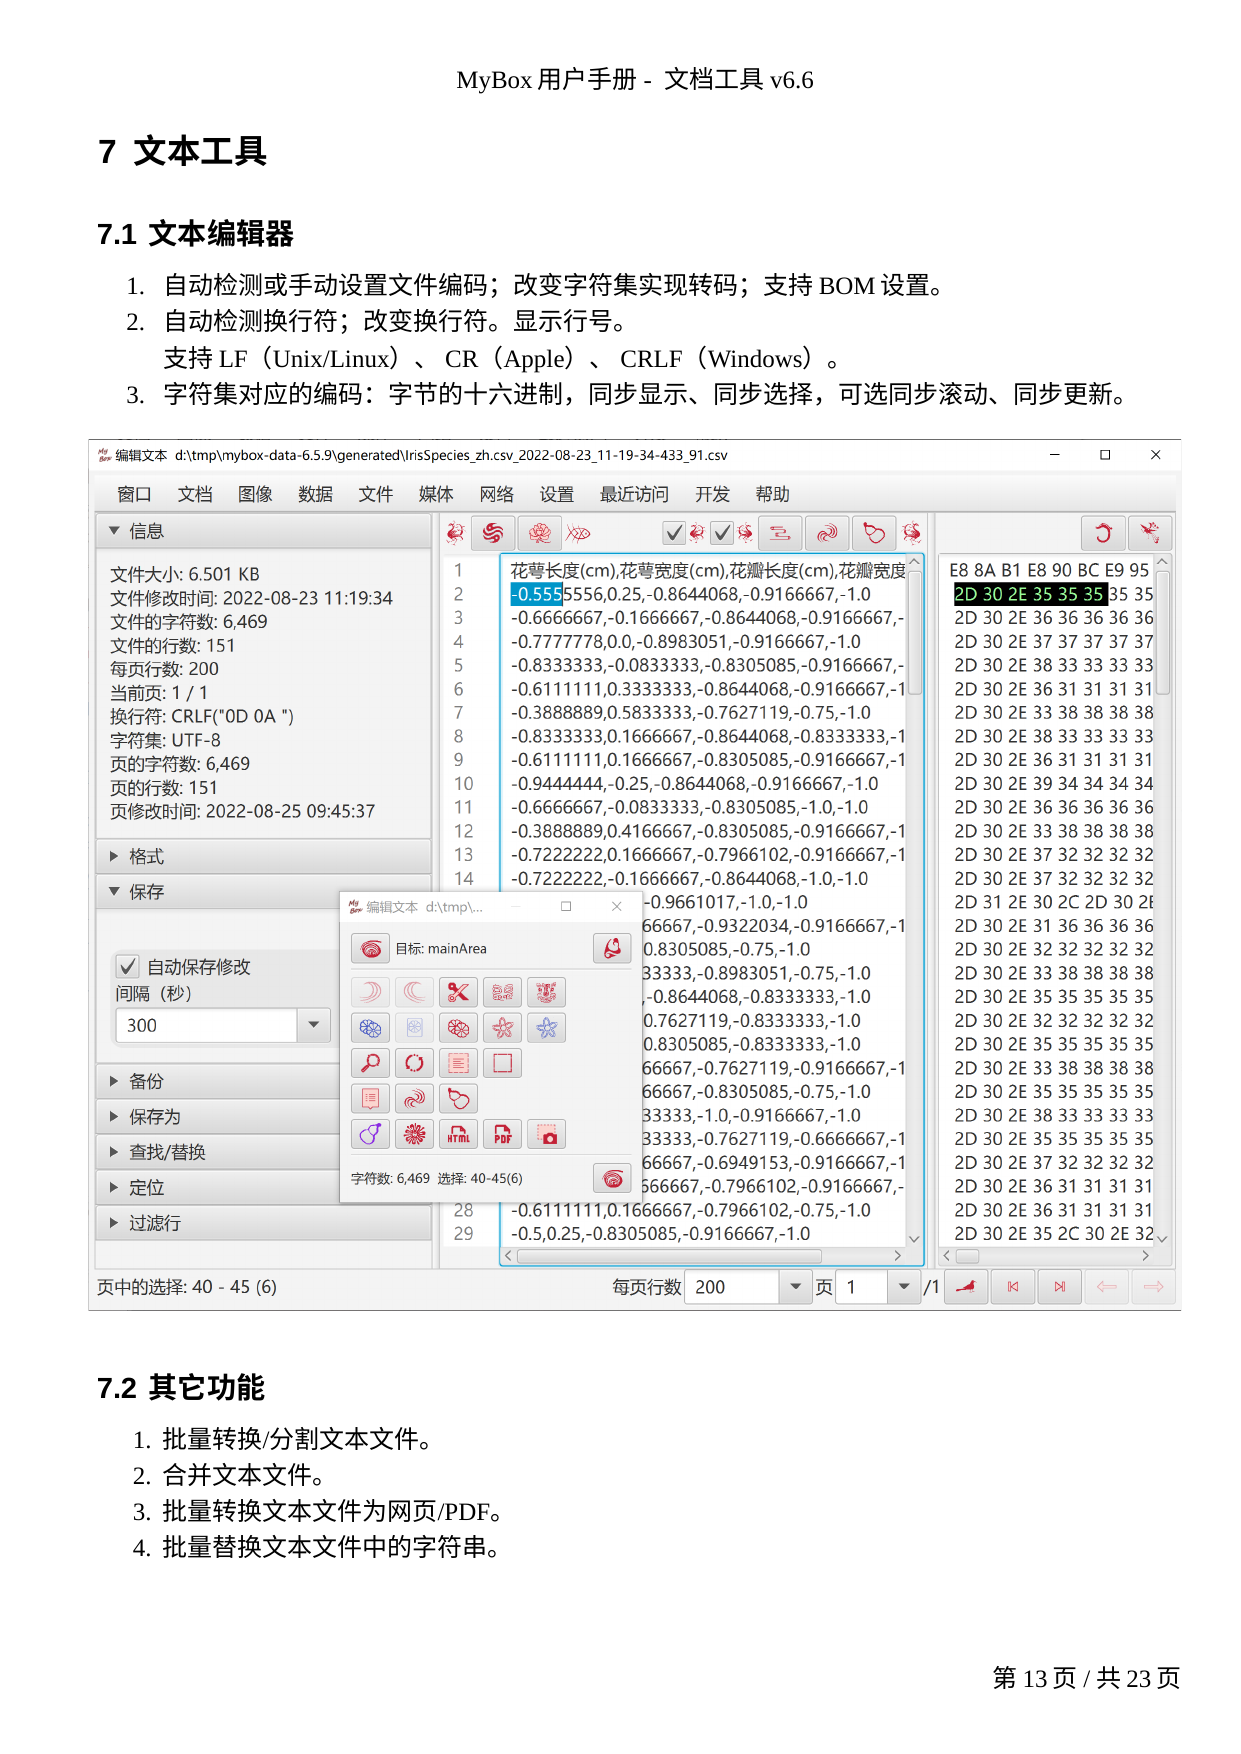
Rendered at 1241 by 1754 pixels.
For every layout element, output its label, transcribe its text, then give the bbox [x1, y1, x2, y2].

subtitle 文本工具 [88, 125, 1181, 173]
list 自动检测换行符；改变换行符。显示行号。 支持LF（Unix/Linux）、 CR（Apple）、 CRLF（Windows）。 [126, 302, 1181, 374]
list 批量替换文本文件中的字符串。 [133, 1528, 1181, 1564]
list 字符集对应的编码：字节的十六进制，同步显示、同步选择，可选同步滚动、同步更新。 [126, 374, 1181, 411]
list 自动检测或手动设置文件编码；改变字符集实现转码；支持BOM设置。 [126, 266, 1181, 302]
list 批量转换文本文件为网页/PDF。 [133, 1492, 1181, 1528]
subtitle 文本编辑器 [88, 211, 1181, 253]
list 批量转换/分割文本文件。 [133, 1419, 1181, 1455]
subtitle 其它功能 [88, 1364, 1181, 1407]
list 合并文本文件。 [133, 1455, 1181, 1492]
picture [88, 439, 1182, 1311]
